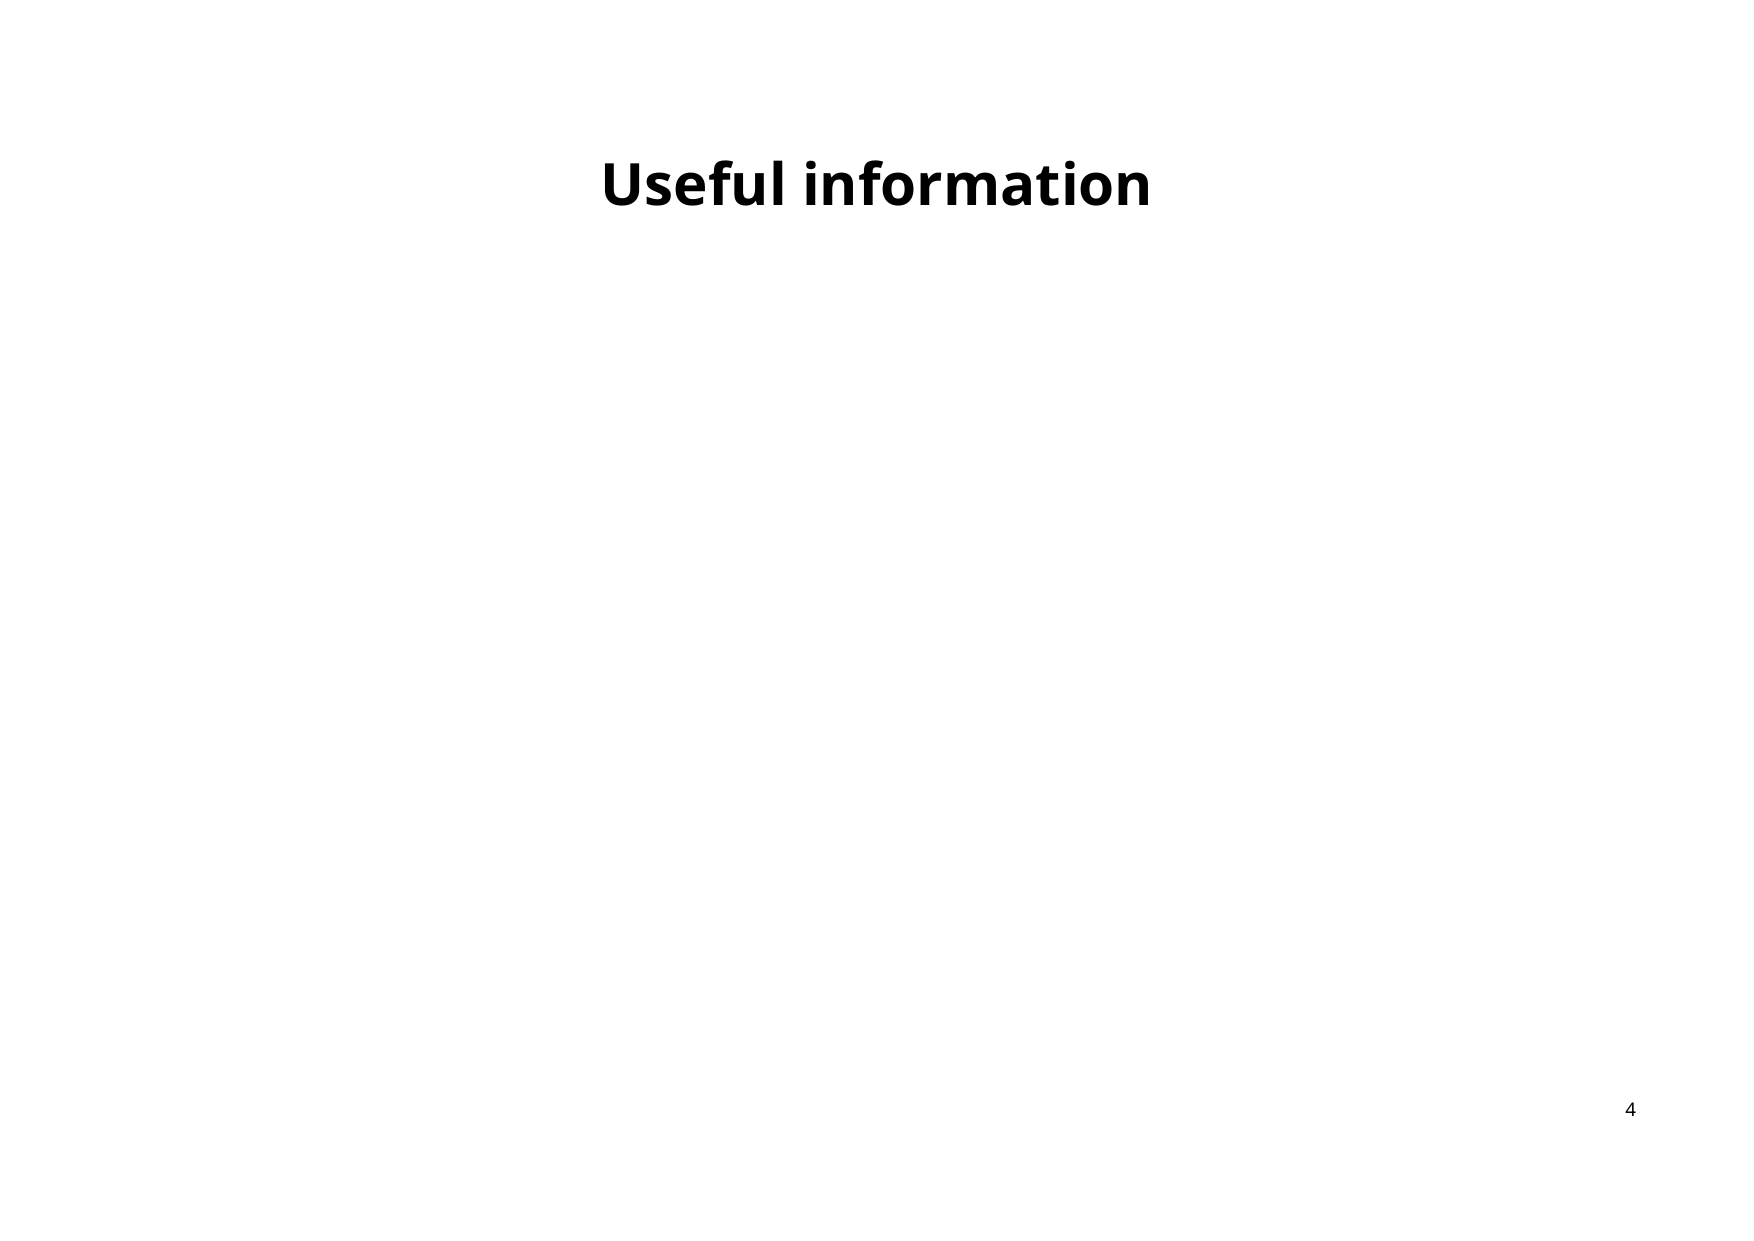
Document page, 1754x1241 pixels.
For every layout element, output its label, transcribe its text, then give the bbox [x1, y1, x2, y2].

title Useful information [118, 143, 1636, 223]
